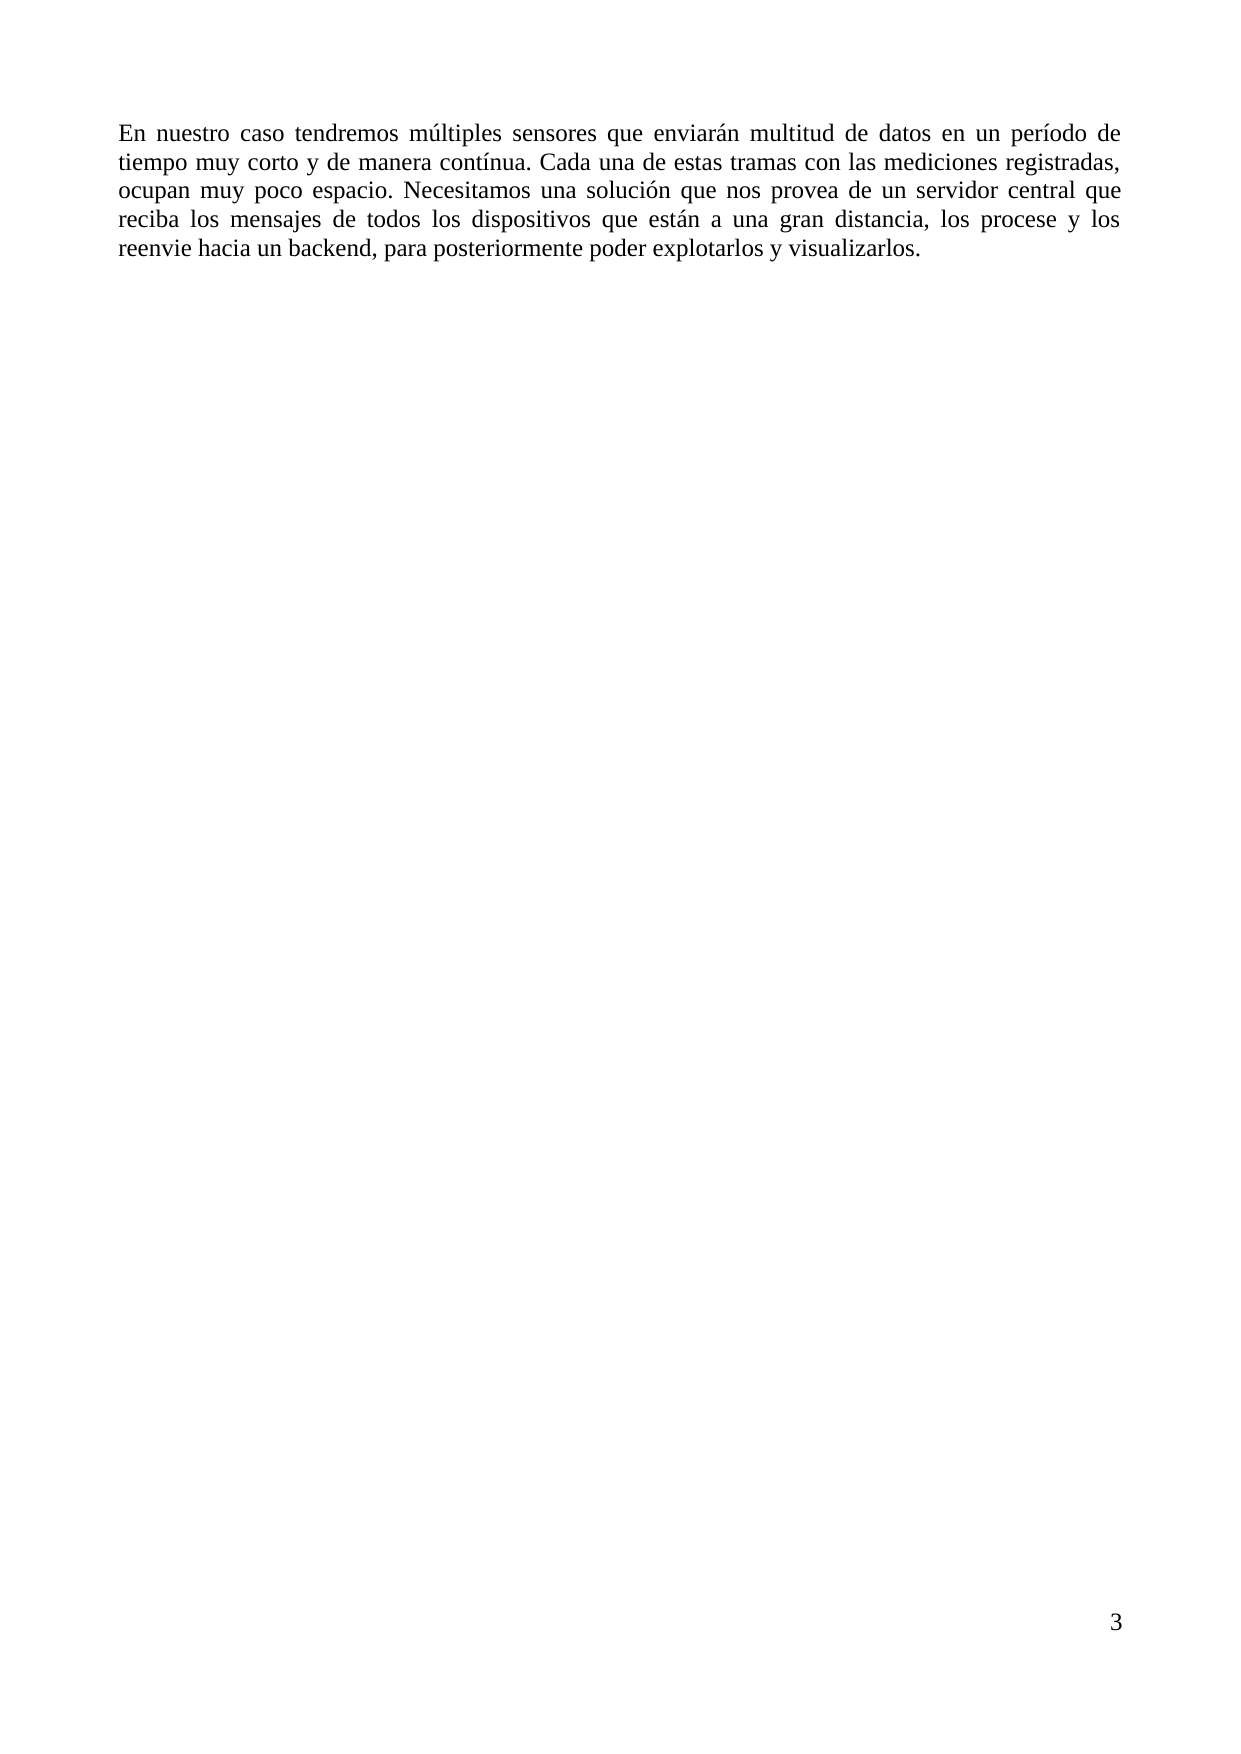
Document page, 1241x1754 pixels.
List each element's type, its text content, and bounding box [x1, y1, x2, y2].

text En nuestro caso tendremos múltiples sensores que enviarán multitud de datos en un período de tiempo muy corto y de manera contínua. Cada una de estas tramas con las mediciones registradas, ocupan muy poco espacio. Necesitamos una solución que nos provea de un servidor central que reciba los mensajes de todos los dispositivos que están a una gran distancia, los procese y los reenvie hacia un backend, para posteriormente poder explotarlos y visualizarlos. [118, 118, 1122, 262]
